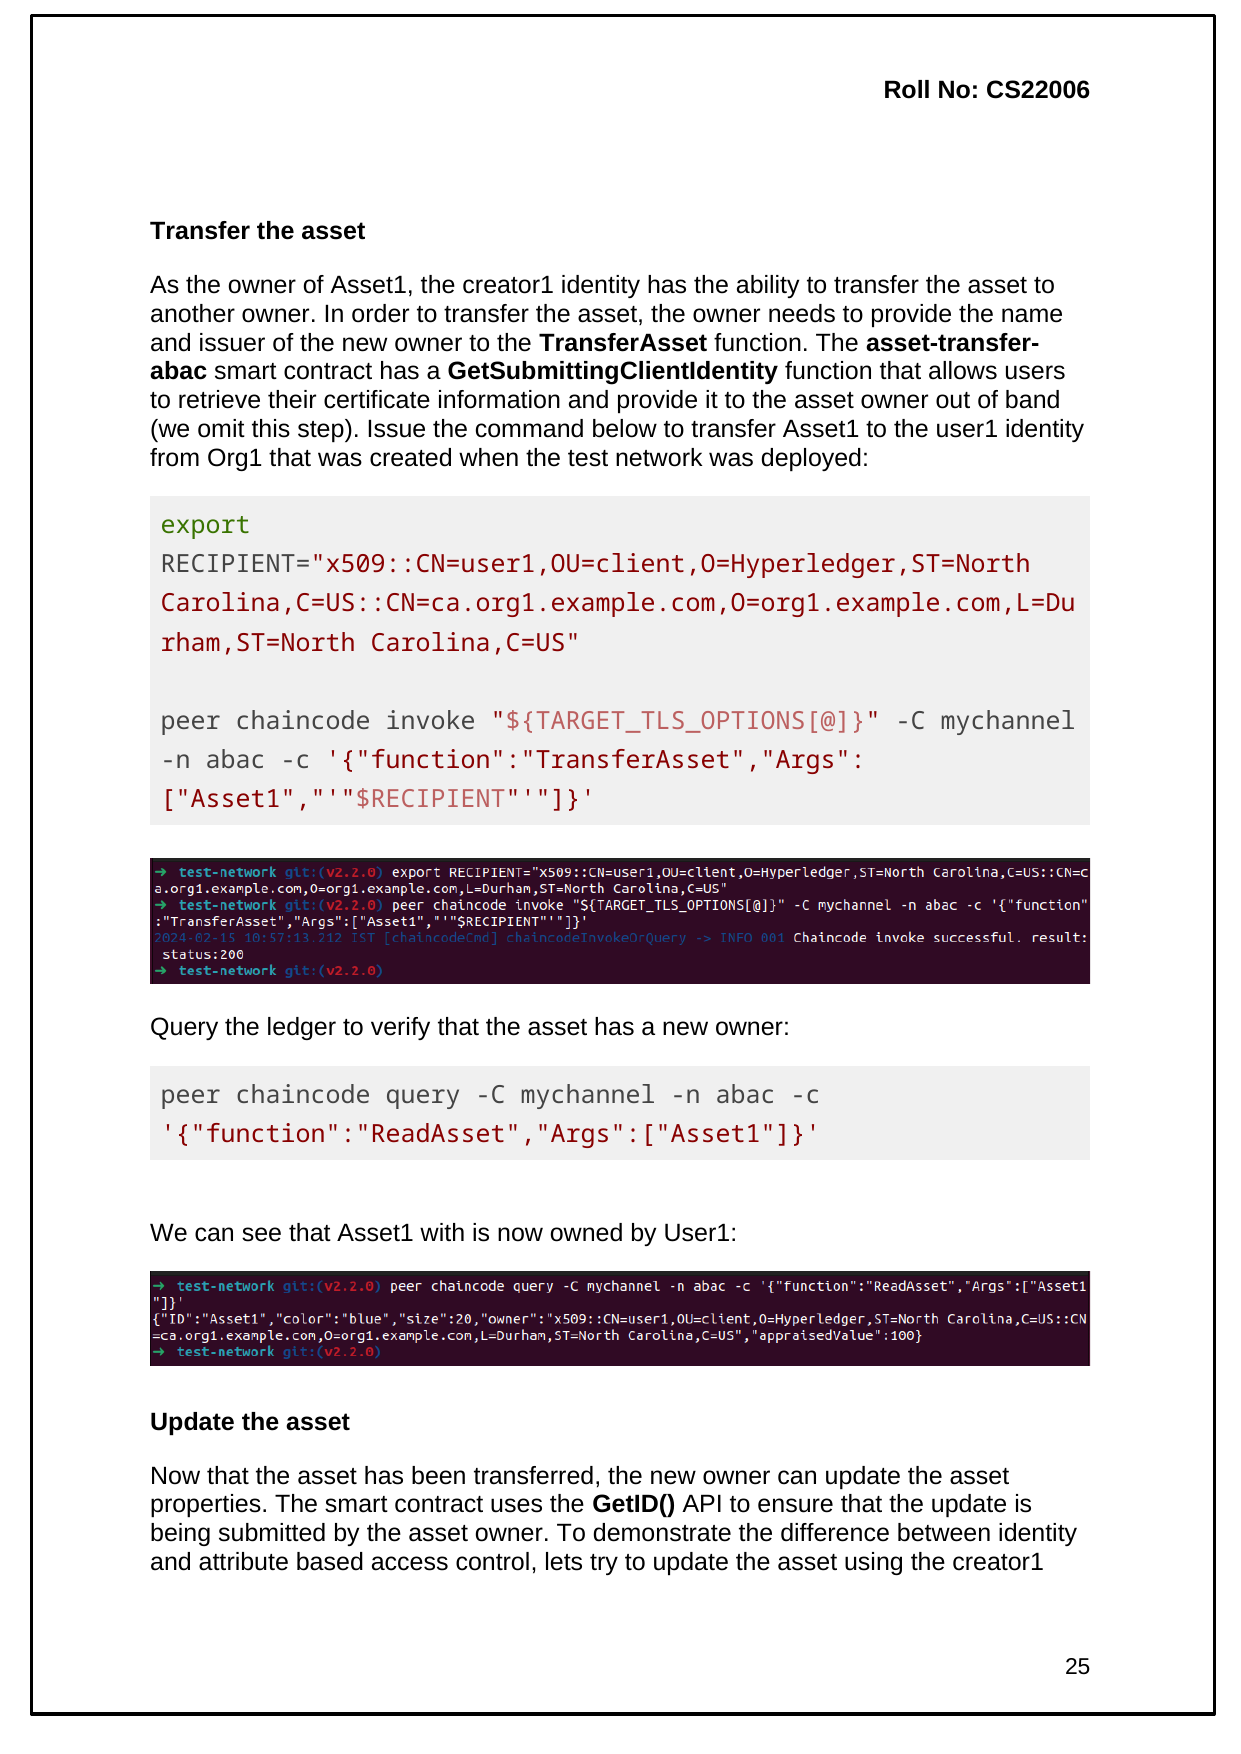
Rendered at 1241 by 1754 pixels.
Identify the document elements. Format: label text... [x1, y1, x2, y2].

table_header peer chaincode query -C mychannel -n abac -c '{"function":"ReadAsset","Args":["Asset1"]}' [150, 1066, 1090, 1160]
text As the owner of Asset1, the creator1 identity has the ability to transfer the asset to another owner. In order to transfer the asset, the owner needs to provide the name and issuer of the new owner to the TransferAsset function. The asset-transfer-abac smart contract has a GetSubmittingClientIdentity function that allows users to retrieve their certificate information and provide it to the asset owner out of band (we omit this step). Issue the command below to transfer Asset1 to the user1 identity from Org1 that was created when the test network was deployed: [150, 270, 1090, 471]
text Now that the asset has been transferred, the new owner can update the asset properties. The smart contract uses the GetID() API to ensure that the update is being submitted by the asset owner. To demonstrate the difference between identity and attribute based access control, lets try to update the asset using the creator1 [150, 1461, 1090, 1576]
text We can see that Asset1 with is now owned by User1: [150, 1218, 1090, 1247]
subtitle Transfer the asset [150, 216, 1090, 245]
picture [150, 1271, 1091, 1366]
picture [150, 858, 1091, 984]
text Query the ledger to verify that the asset has a new owner: [150, 1012, 1090, 1041]
subtitle Update the asset [150, 1407, 1090, 1436]
table_header export RECIPIENT="x509::CN=user1,OU=client,O=Hyperledger,ST=North Carolina,C=US::CN=ca.org1.example.com,O=org1.example.com,L=Durham,ST=North Carolina,C=US" peer chaincode invoke "${TARGET_TLS_OPTIONS[@]}" -C mychannel -n abac -c '{"function":"TransferAsset","Args":["Asset1","'"$RECIPIENT"'"]}' [150, 496, 1090, 825]
